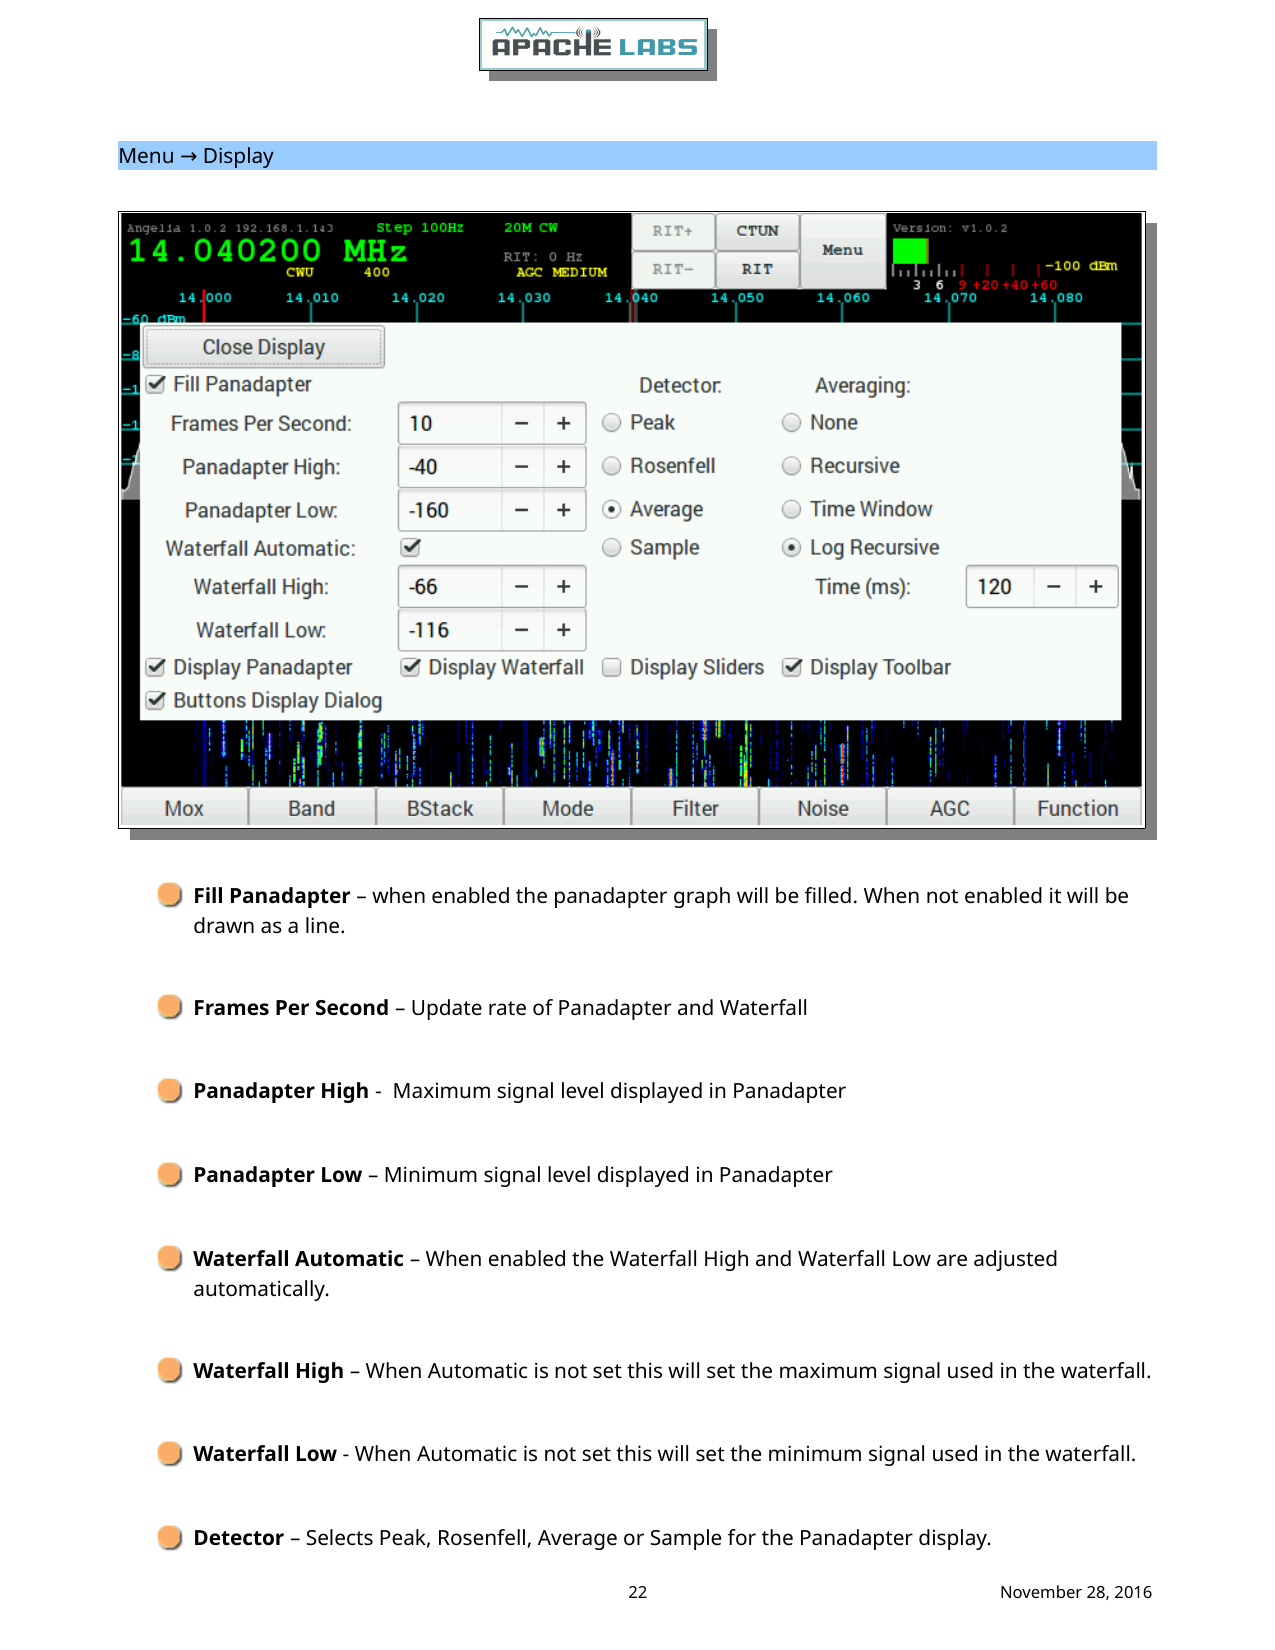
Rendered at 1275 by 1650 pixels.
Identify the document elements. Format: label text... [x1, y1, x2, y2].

list Panadapter High - Maximum signal level displayed in Panadapter [156, 1077, 1157, 1107]
picture [156, 993, 185, 1022]
list Detector – Selects Peak, Rosenfell, Average or Sample for the Panadapter display. [156, 1523, 1157, 1553]
list Waterfall Low - When Automatic is not set this will set the minimum signal used in the waterfall. [156, 1439, 1157, 1470]
picture [156, 1161, 185, 1190]
picture [156, 1077, 185, 1106]
picture [156, 1244, 185, 1274]
list Waterfall High – When Automatic is not set this will set the maximum signal used in the waterfall. [185, 1356, 1157, 1386]
list Fill Panadapter – when enabled the panadapter graph will be filled. When not enabled it will be drawn as a line. [156, 881, 1157, 939]
picture [156, 1440, 185, 1469]
list Panadapter Low – Minimum signal level displayed in Panadapter [156, 1160, 1157, 1190]
subtitle Menu → Display [118, 141, 1157, 170]
picture [156, 1356, 185, 1386]
list Frames Per Second – Update rate of Panadapter and Waterfall [156, 993, 1157, 1023]
list Waterfall Automatic – When enabled the Waterfall High and Waterfall Low are adjusted automatically. [156, 1244, 1157, 1302]
picture [156, 881, 185, 910]
picture [482, 21, 704, 68]
picture [121, 213, 1142, 825]
picture [156, 1524, 185, 1553]
